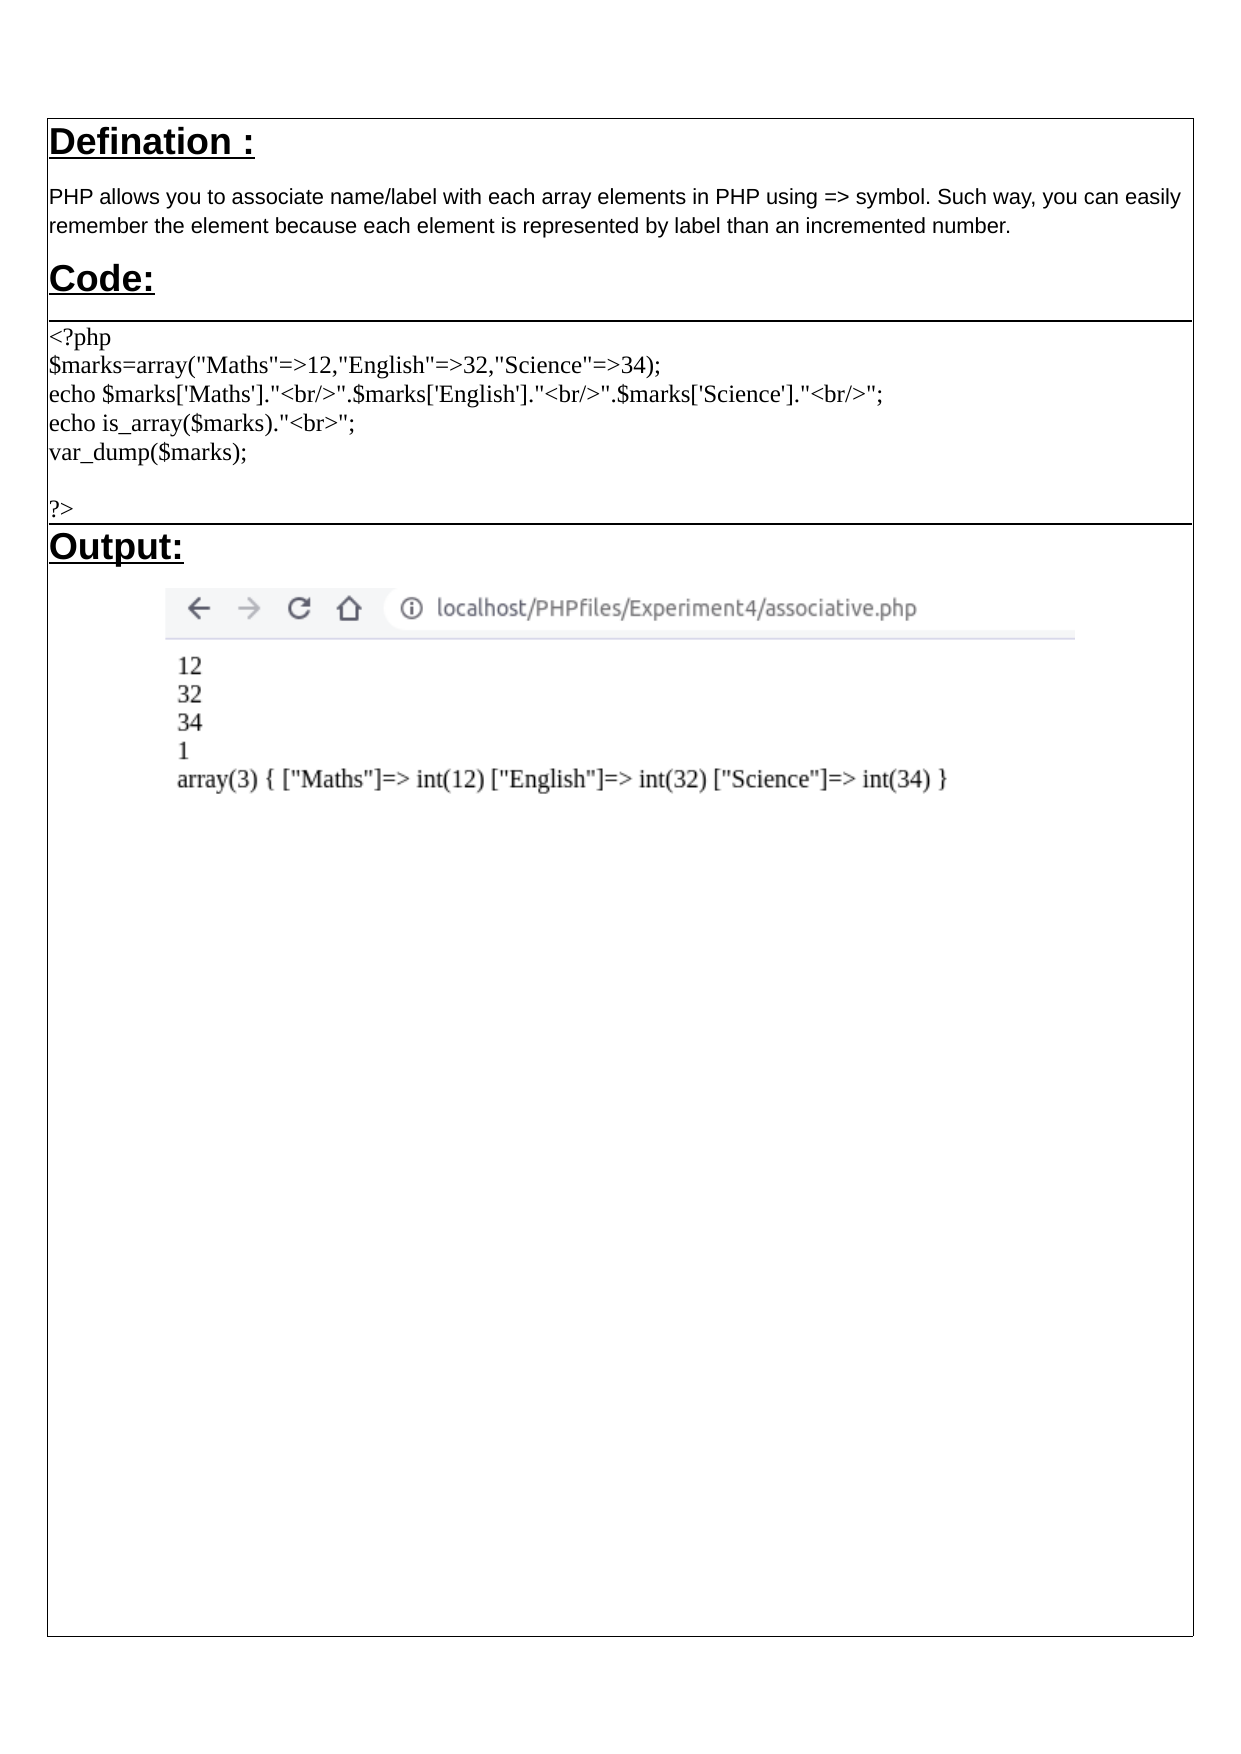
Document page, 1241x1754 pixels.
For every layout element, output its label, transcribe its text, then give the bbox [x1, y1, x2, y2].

text Output: [48, 524, 1192, 568]
text Defination : [48, 119, 1192, 162]
picture [165, 588, 1075, 849]
text PHP allows you to associate name/label with each array elements in PHP using => symbol. Such way, you can easily remember the element because each element is represented by label than an incremented number. [48, 183, 1192, 238]
table_header <?php $marks=array("Maths"=>12,"English"=>32,"Science"=>34); echo $marks['Maths']."<br/>".$marks['English']."<br/>".$marks['Science']."<br/>"; echo is_array($marks)."<br>"; var_dump($marks); ?> [49, 322, 1192, 523]
text Code: [48, 256, 1192, 299]
